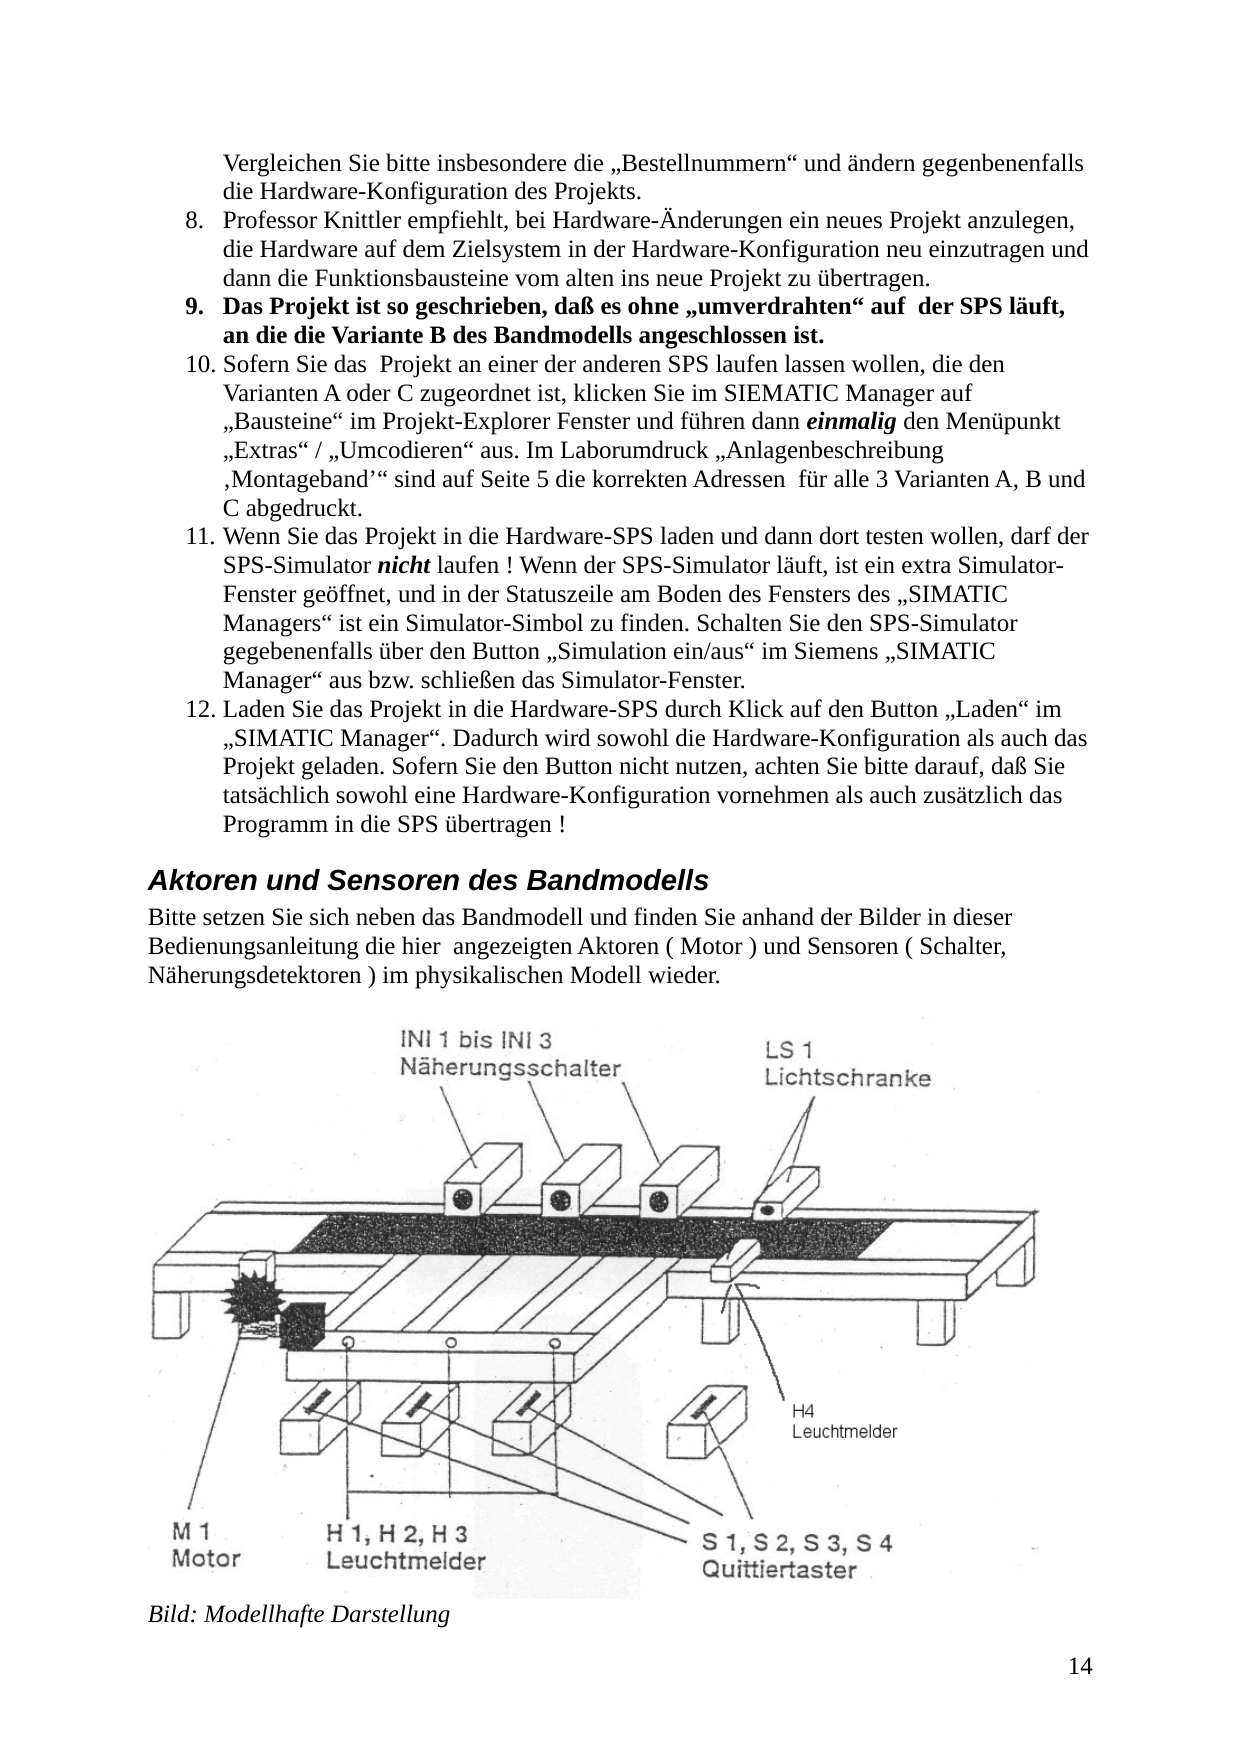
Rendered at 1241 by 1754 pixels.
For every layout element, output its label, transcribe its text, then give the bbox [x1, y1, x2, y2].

list Wenn Sie das Projekt in die Hardware-SPS laden und dann dort testen wollen, darf der SPS-Simulator nicht laufen ! Wenn der SPS-Simulator läuft, ist ein extra Simulator-Fenster geöffnet, und in der Statuszeile am Boden des Fensters des „SIMATIC Managers“ ist ein Simulator-Simbol zu finden. Schalten Sie den SPS-Simulator gegebenenfalls über den Button „Simulation ein/aus“ im Siemens „SIMATIC Manager“ aus bzw. schließen das Simulator-Fenster. [185, 521, 1093, 694]
subtitle Aktoren und Sensoren des Bandmodells [148, 863, 1093, 896]
text Bild: Modellhafte Darstellung [148, 1599, 1093, 1627]
picture [147, 1017, 1042, 1599]
list Das Projekt ist so geschrieben, daß es ohne „umverdrahten“ auf der SPS läuft, an die die Variante B des Bandmodells angeschlossen ist. [185, 291, 1093, 349]
list Professor Knittler empfiehlt, bei Hardware-Änderungen ein neues Projekt anzulegen, die Hardware auf dem Zielsystem in der Hardware-Konfiguration neu einzutragen und dann die Funktionsbausteine vom alten ins neue Projekt zu übertragen. [185, 205, 1093, 291]
list Laden Sie das Projekt in die Hardware-SPS durch Klick auf den Button „Laden“ im „SIMATIC Manager“. Dadurch wird sowohl die Hardware-Konfiguration als auch das Projekt geladen. Sofern Sie den Button nicht nutzen, achten Sie bitte darauf, daß Sie tatsächlich sowohl eine Hardware-Konfiguration vornehmen als auch zusätzlich das Programm in die SPS übertragen ! [185, 694, 1093, 838]
list Vergleichen Sie bitte insbesondere die „Bestellnummern“ und ändern gegenbenenfalls die Hardware-Konfiguration des Projekts. [185, 148, 1093, 205]
list Sofern Sie das Projekt an einer der anderen SPS laufen lassen wollen, die den Varianten A oder C zugeordnet ist, klicken Sie im SIEMATIC Manager auf „Bausteine“ im Projekt-Explorer Fenster und führen dann einmalig den Menüpunkt „Extras“ / „Umcodieren“ aus. Im Laborumdruck „Anlagenbeschreibung ‚Montageband’“ sind auf Seite 5 die korrekten Adressen für alle 3 Varianten A, B und C abgedruckt. [185, 349, 1093, 521]
text Bitte setzen Sie sich neben das Bandmodell und finden Sie anhand der Bilder in dieser Bedienungsanleitung die hier angezeigten Aktoren ( Motor ) und Sensoren ( Schalter, Näherungsdetektoren ) im physikalischen Modell wieder. [148, 902, 1093, 989]
